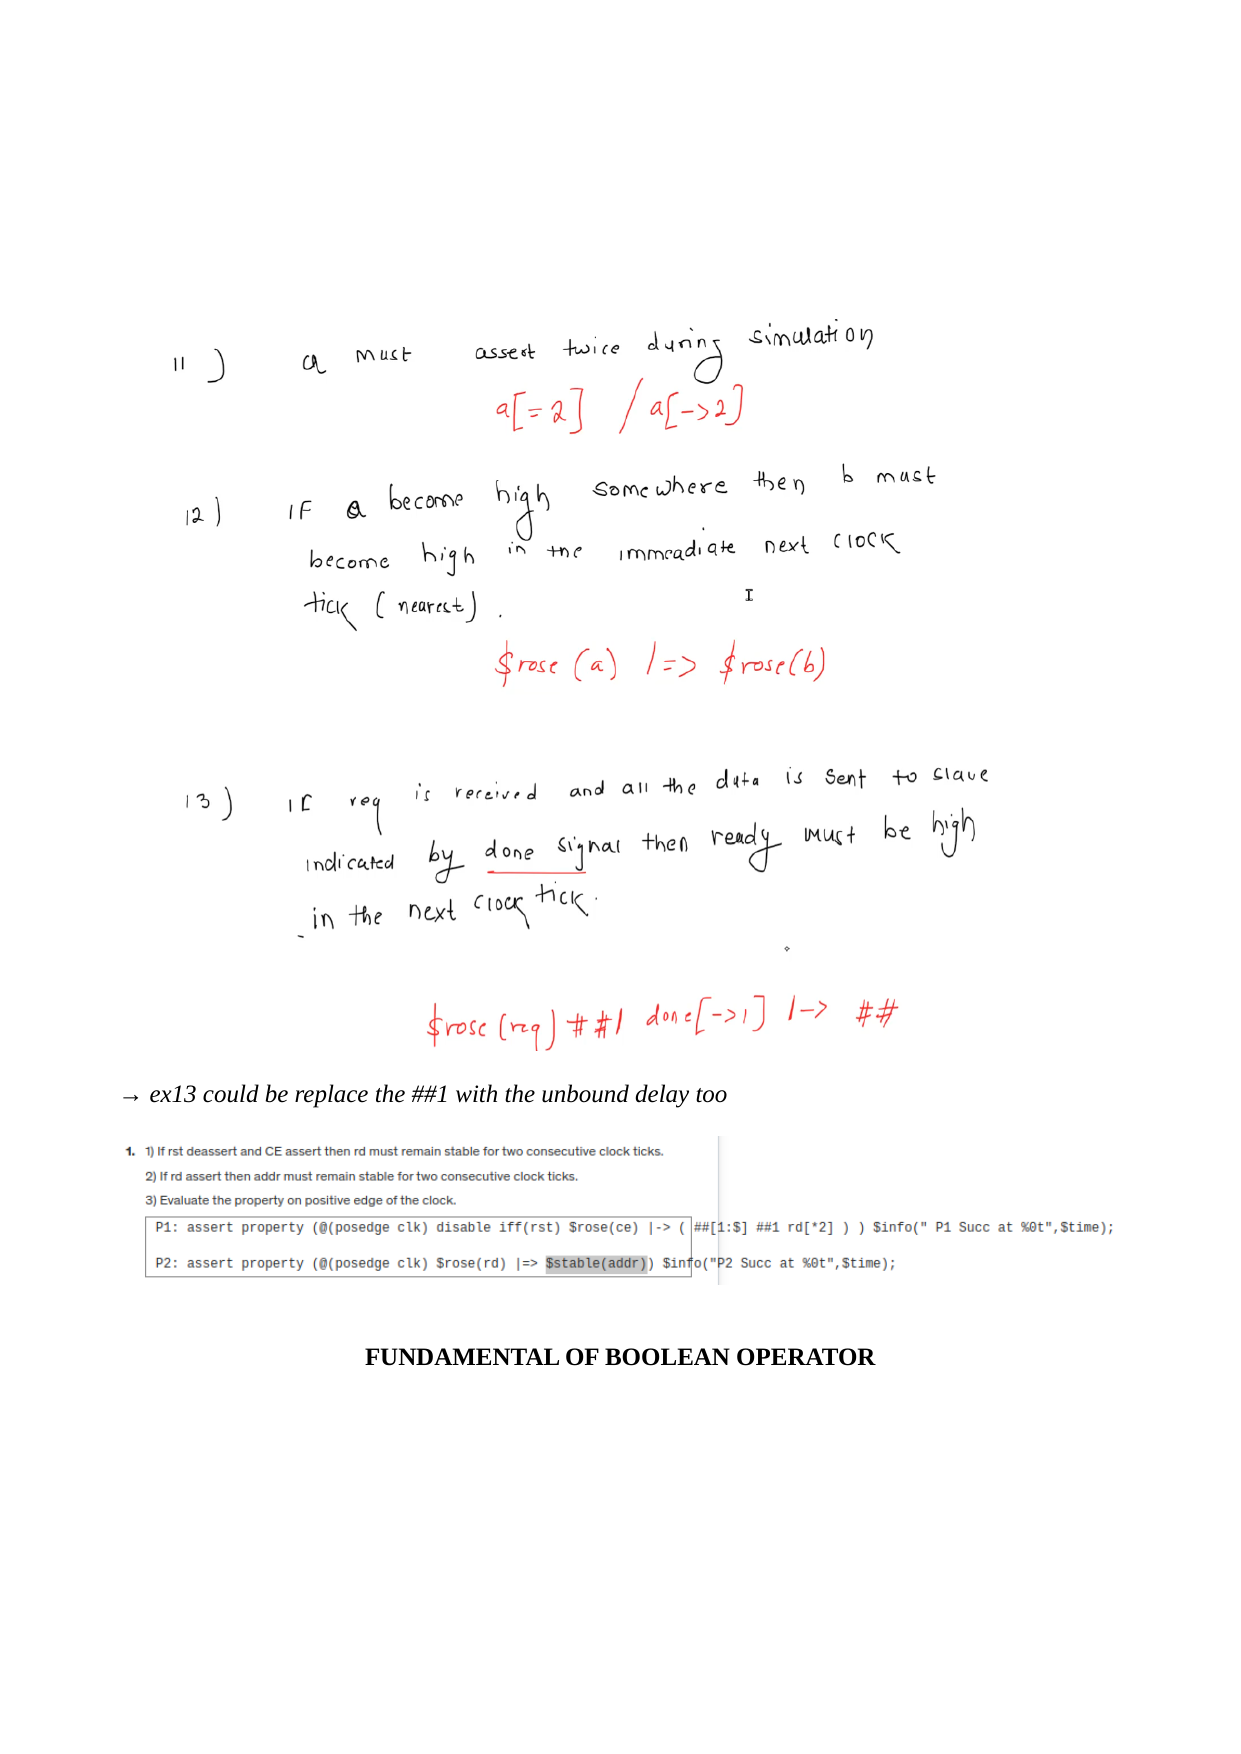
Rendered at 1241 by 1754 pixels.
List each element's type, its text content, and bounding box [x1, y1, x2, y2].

text → ex13 could be replace the ##1 with the unbound delay too [118, 1051, 1122, 1108]
picture [118, 758, 1123, 1051]
picture [118, 1136, 1123, 1285]
picture [118, 319, 1123, 702]
text FUNDAMENTAL OF BOOLEAN OPERATOR [118, 1342, 1122, 1371]
